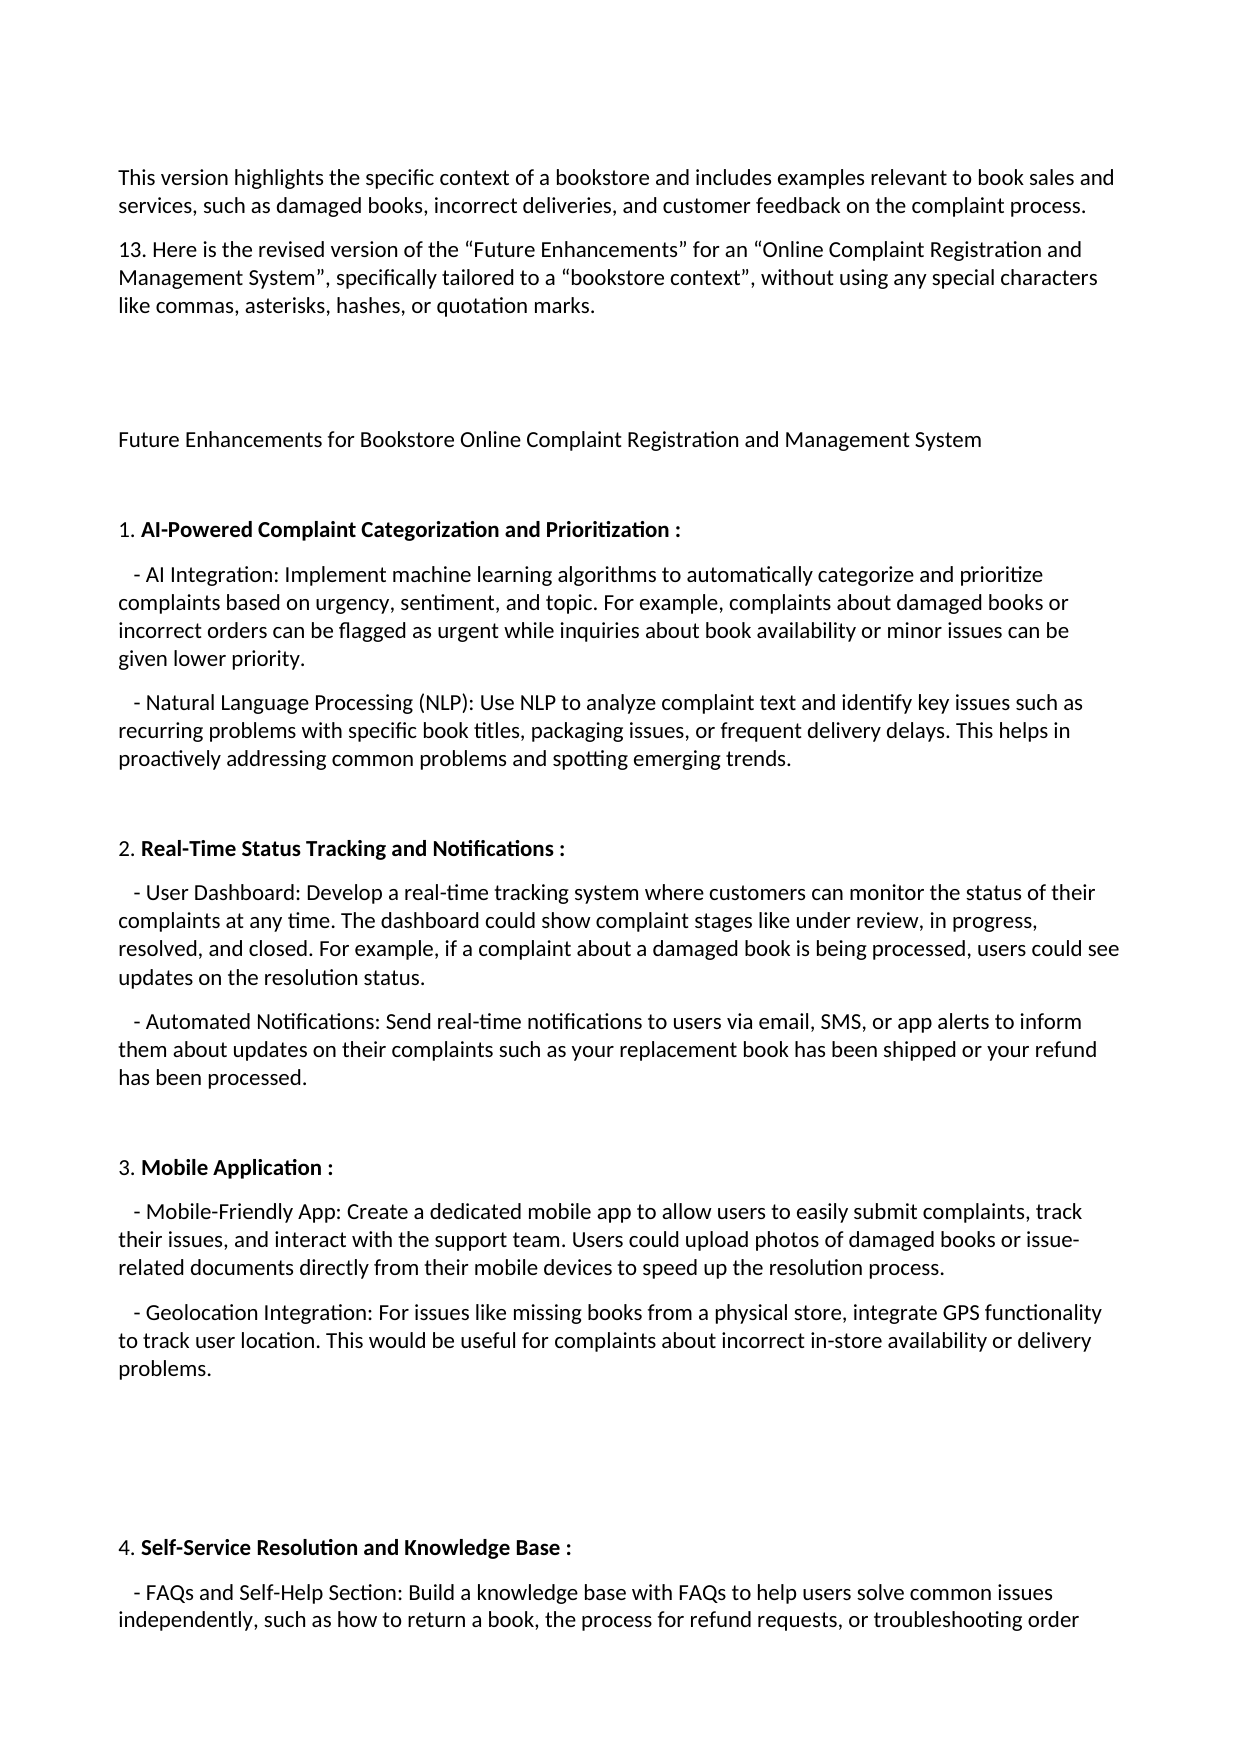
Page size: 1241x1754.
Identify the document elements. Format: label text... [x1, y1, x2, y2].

text 3. Mobile Application : [118, 1153, 1122, 1181]
text - Natural Language Processing (NLP): Use NLP to analyze complaint text and identify key issues such as recurring problems with specific book titles, packaging issues, or frequent delivery delays. This helps in proactively addressing common problems and spotting emerging trends. [118, 688, 1122, 772]
text 1. AI-Powered Complaint Categorization and Prioritization : [118, 515, 1122, 543]
text - FAQs and Self-Help Section: Build a knowledge base with FAQs to help users solve common issues independently, such as how to return a book, the process for refund requests, or troubleshooting order [118, 1578, 1122, 1634]
text - Mobile-Friendly App: Create a dedicated mobile app to allow users to easily submit complaints, track their issues, and interact with the support team. Users could upload photos of damaged books or issue-related documents directly from their mobile devices to speed up the resolution process. [118, 1197, 1122, 1281]
text - AI Integration: Implement machine learning algorithms to automatically categorize and prioritize complaints based on urgency, sentiment, and topic. For example, complaints about damaged books or incorrect orders can be flagged as urgent while inquiries about book availability or minor issues can be given lower priority. [118, 560, 1122, 672]
text Future Enhancements for Bookstore Online Complaint Registration and Management System [118, 426, 1122, 454]
text - User Dashboard: Develop a real-time tracking system where customers can monitor the status of their complaints at any time. The dashboard could show complaint stages like under review, in progress, resolved, and closed. For example, if a complaint about a damaged book is being processed, users could see updates on the resolution status. [118, 878, 1122, 991]
text 13. Here is the revised version of the “Future Enhancements” for an “Online Complaint Registration and Management System”, specifically tailored to a “bookstore context”, without using any special characters like commas, asterisks, hashes, or quotation marks. [118, 236, 1122, 319]
text This version highlights the specific context of a bookstore and includes examples relevant to book sales and services, such as damaged books, incorrect deliveries, and customer feedback on the complaint process. [118, 163, 1122, 219]
text - Automated Notifications: Send real-time notifications to users via email, SMS, or app alerts to inform them about updates on their complaints such as your replacement book has been shipped or your refund has been processed. [118, 1007, 1122, 1091]
text - Geolocation Integration: For issues like missing books from a physical store, integrate GPS functionality to track user location. This would be useful for complaints about incorrect in-store availability or delivery problems. [118, 1298, 1122, 1382]
text 4. Self-Service Resolution and Knowledge Base : [118, 1533, 1122, 1561]
text 2. Real-Time Status Tracking and Notifications : [118, 834, 1122, 862]
